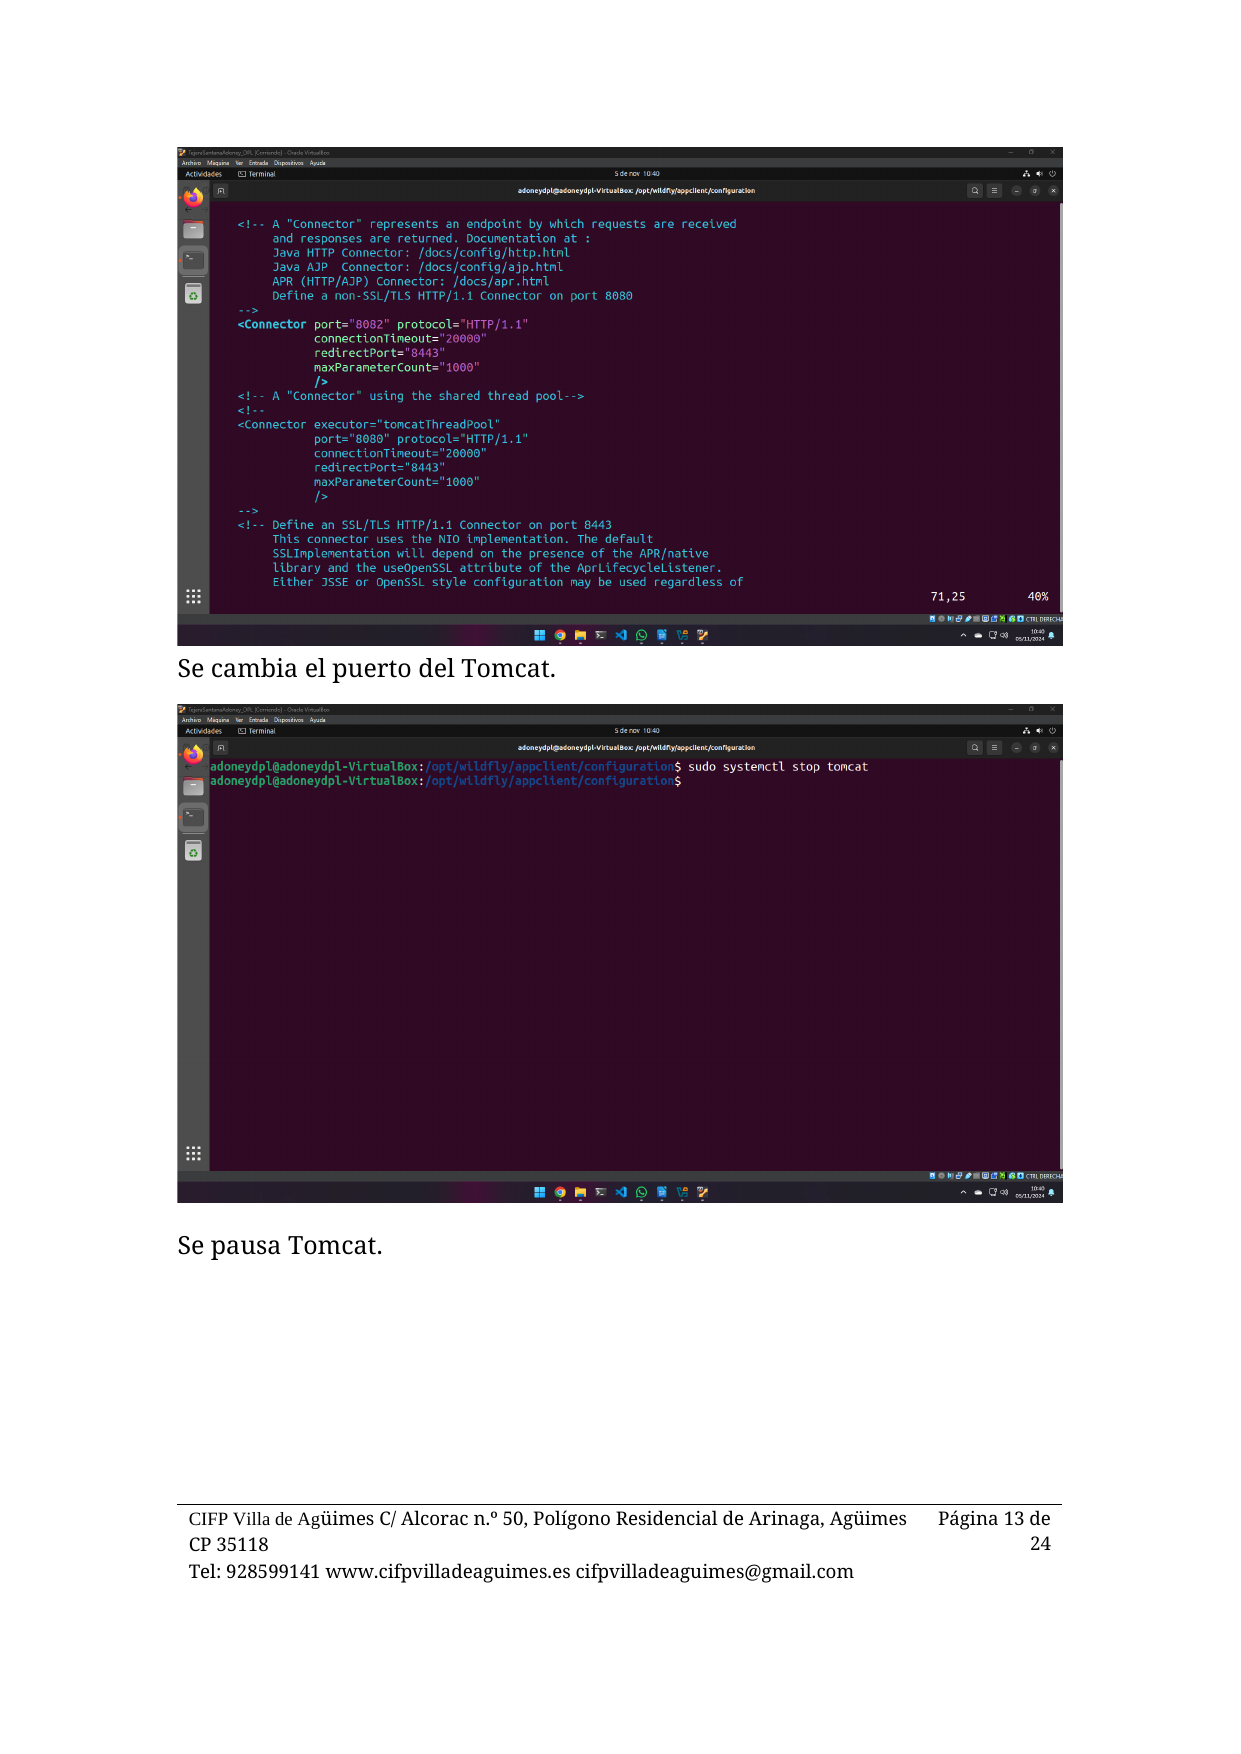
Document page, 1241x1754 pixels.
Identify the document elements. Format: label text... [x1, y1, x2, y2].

picture [177, 147, 1063, 646]
text Se pausa Tomcat. [177, 1203, 1063, 1262]
text Se cambia el puerto del Tomcat. [177, 646, 1063, 685]
picture [177, 704, 1063, 1203]
